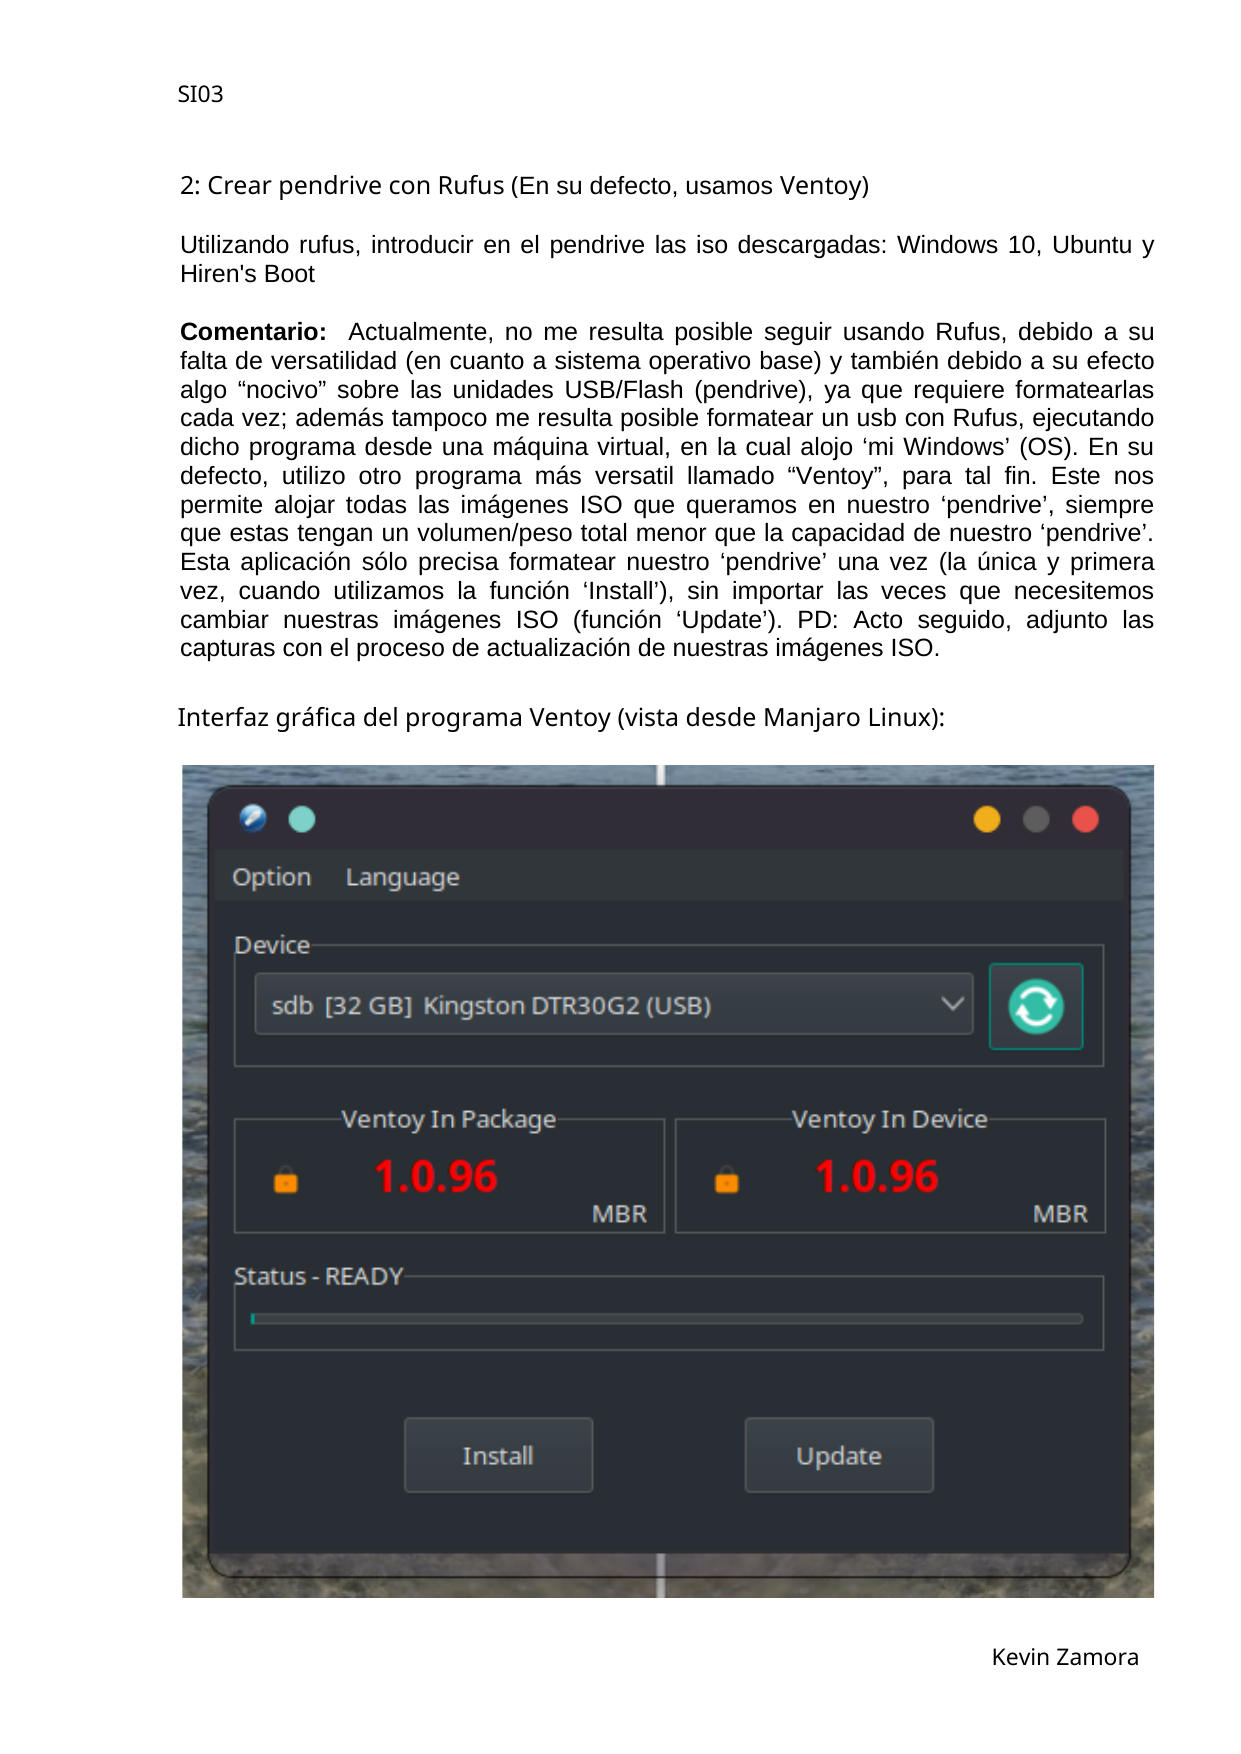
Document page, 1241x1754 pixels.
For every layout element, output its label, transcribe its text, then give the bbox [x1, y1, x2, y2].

picture [393, 765, 951, 1598]
table_header 2: Crear pendrive con Rufus (En su defecto, usamos Ventoy) Utilizando rufus, introducir en el pendrive las iso descargadas: Windows 10, Ubuntu y Hiren's Boot Comentario: Actualmente, no me resulta posible seguir usando Rufus, debido a su falta de versatilidad (en cuanto a sistema operativo base) y también debido a su efecto algo “nocivo” sobre las unidades USB/Flash (pendrive), ya que requiere formatearlas cada vez; además tampoco me resulta posible formatear un usb con Rufus, ejecutando dicho programa desde una máquina virtual, en la cual alojo ‘mi Windows’ (OS). En su defecto, utilizo otro programa más versatil llamado “Ventoy”, para tal fin. Este nos permite alojar todas las imágenes ISO que queramos en nuestro ‘pendrive’, siempre que estas tengan un volumen/peso total menor que la capacidad de nuestro ‘pendrive’. Esta aplicación sólo precisa formatear nuestro ‘pendrive’ una vez (la única y primera vez, cuando utilizamos la función ‘Install’), sin importar las veces que necesitemos cambiar nuestras imágenes ISO (función ‘Update’). PD: Acto seguido, adjunto las capturas con el proceso de actualización de nuestras imágenes ISO. [178, 137, 1158, 664]
text Interfaz gráfica del programa Ventoy (vista desde Manjaro Linux): [177, 699, 1140, 733]
